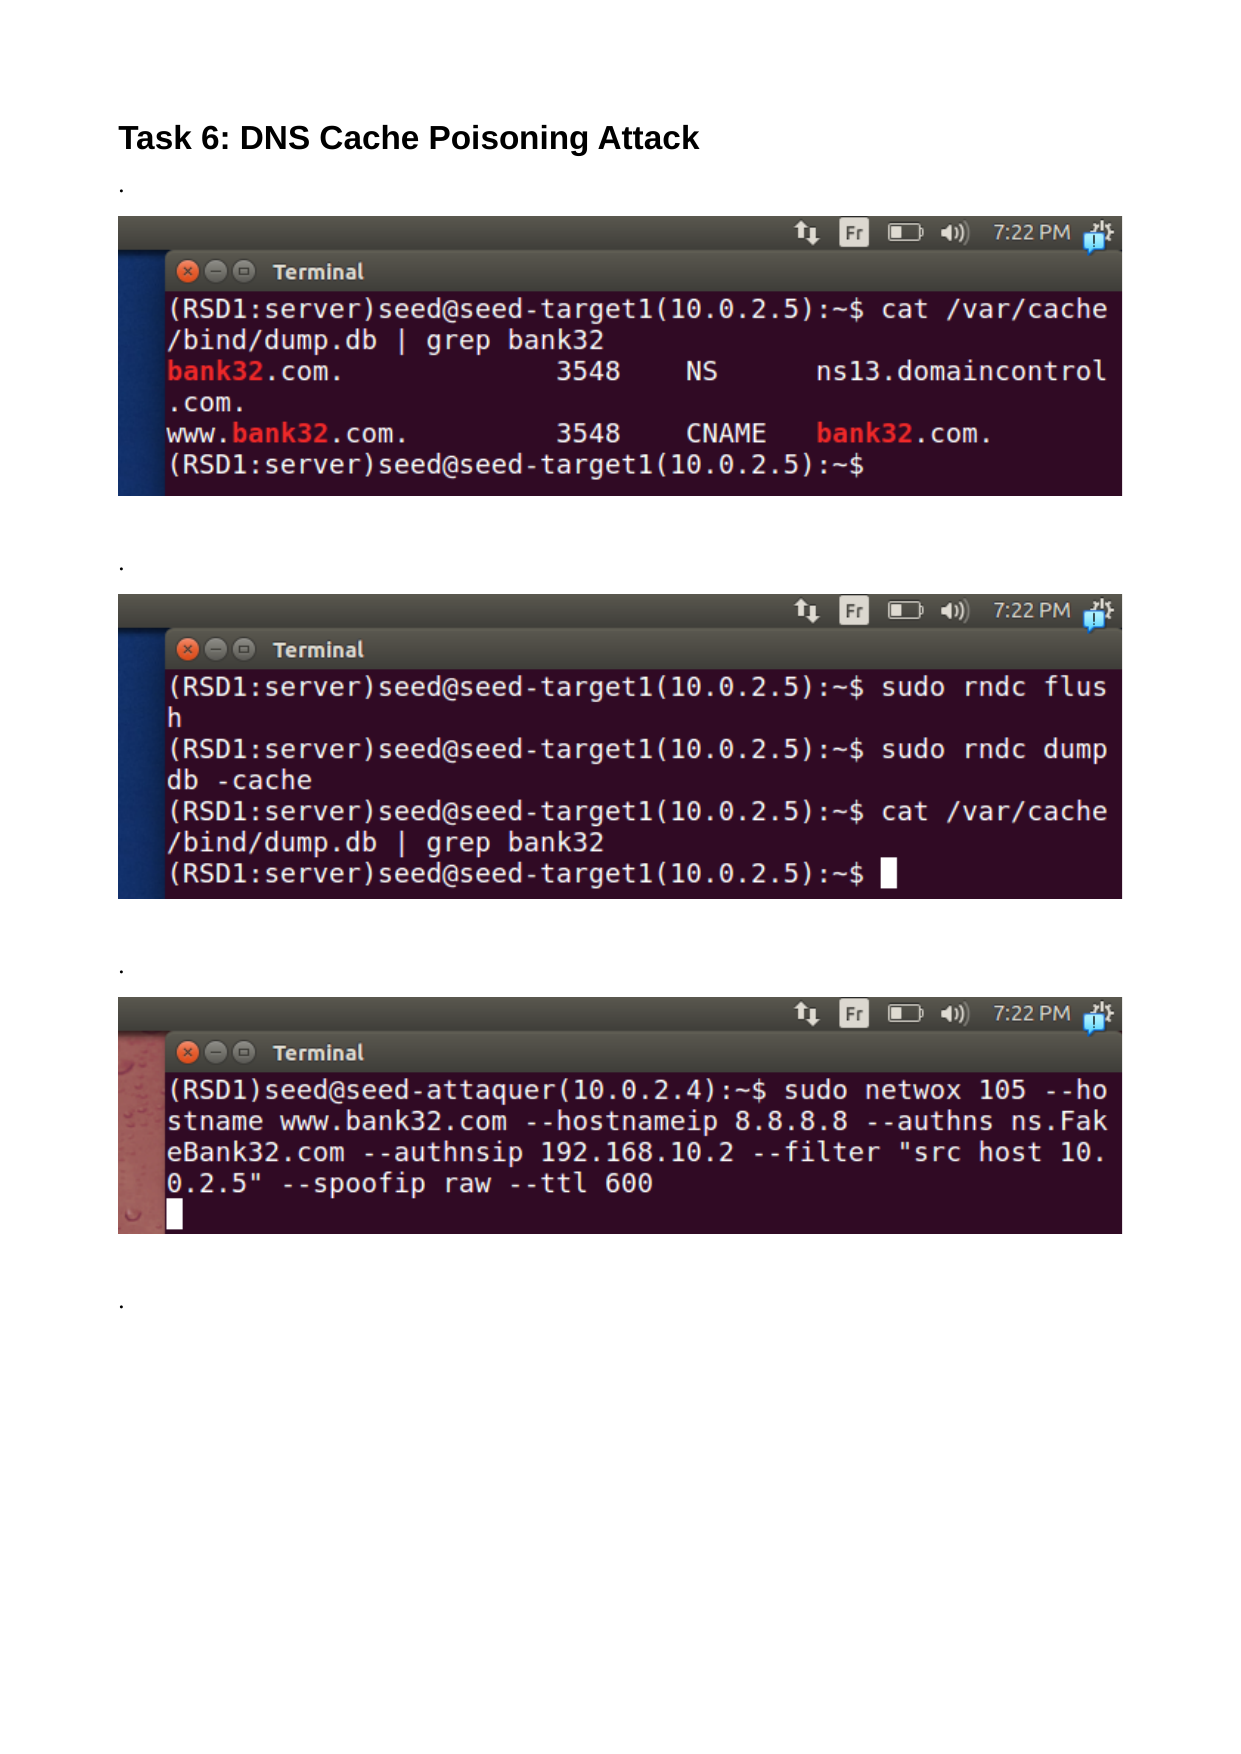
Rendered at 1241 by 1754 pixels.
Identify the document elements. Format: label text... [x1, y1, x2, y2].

picture [118, 216, 1123, 496]
subtitle Task 6: DNS Cache Poisoning Attack [118, 118, 1122, 157]
text . [118, 169, 1122, 198]
picture [118, 594, 1123, 899]
text . [118, 1286, 1122, 1314]
picture [118, 997, 1123, 1234]
text . [118, 950, 1122, 979]
text . [118, 547, 1122, 576]
